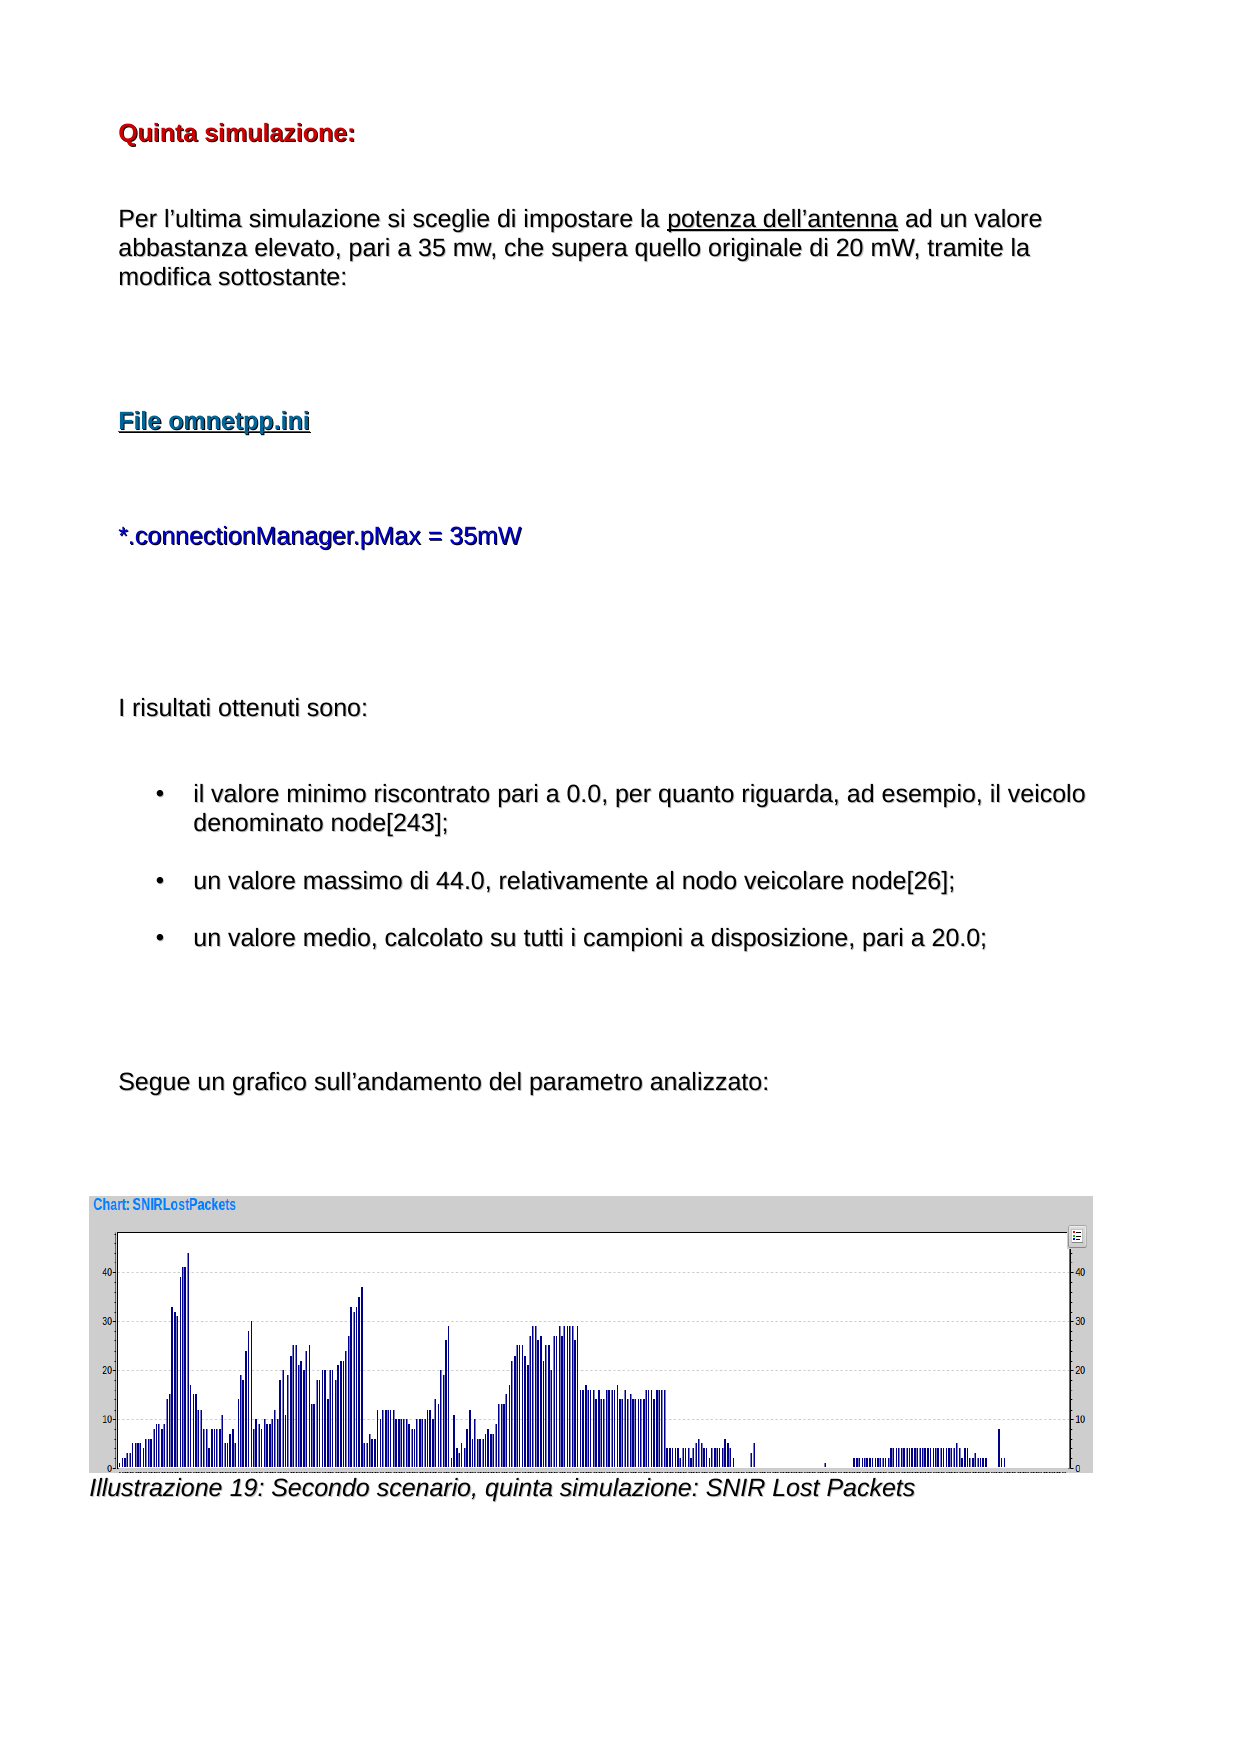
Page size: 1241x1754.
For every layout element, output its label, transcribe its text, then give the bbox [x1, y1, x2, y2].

text Per l’ultima simulazione si sceglie di impostare la potenza dell’antenna ad un valore abbastanza elevato, pari a 35 mw, che supera quello originale di 20 mW, tramite la modifica sottostante: [118, 204, 1122, 291]
text I risultati ottenuti sono: [118, 693, 1122, 722]
list il valore minimo riscontrato pari a 0.0, per quanto riguarda, ad esempio, il veicolo denominato node[243]; [156, 779, 1122, 837]
list un valore massimo di 44.0, relativamente al nodo veicolare node[26]; [156, 866, 1122, 894]
text *.connectionManager.pMax = 35mW [118, 521, 1122, 549]
text File omnetpp.ini [118, 406, 1122, 434]
list un valore medio, calcolato su tutti i campioni a disposizione, pari a 20.0; [156, 923, 1122, 952]
picture [89, 1196, 1093, 1473]
text Quinta simulazione: [118, 118, 1122, 147]
text Illustrazione 19: Secondo scenario, quinta simulazione: SNIR Lost Packets [89, 1197, 1152, 1502]
text Segue un grafico sull’andamento del parametro analizzato: [118, 1067, 1122, 1096]
